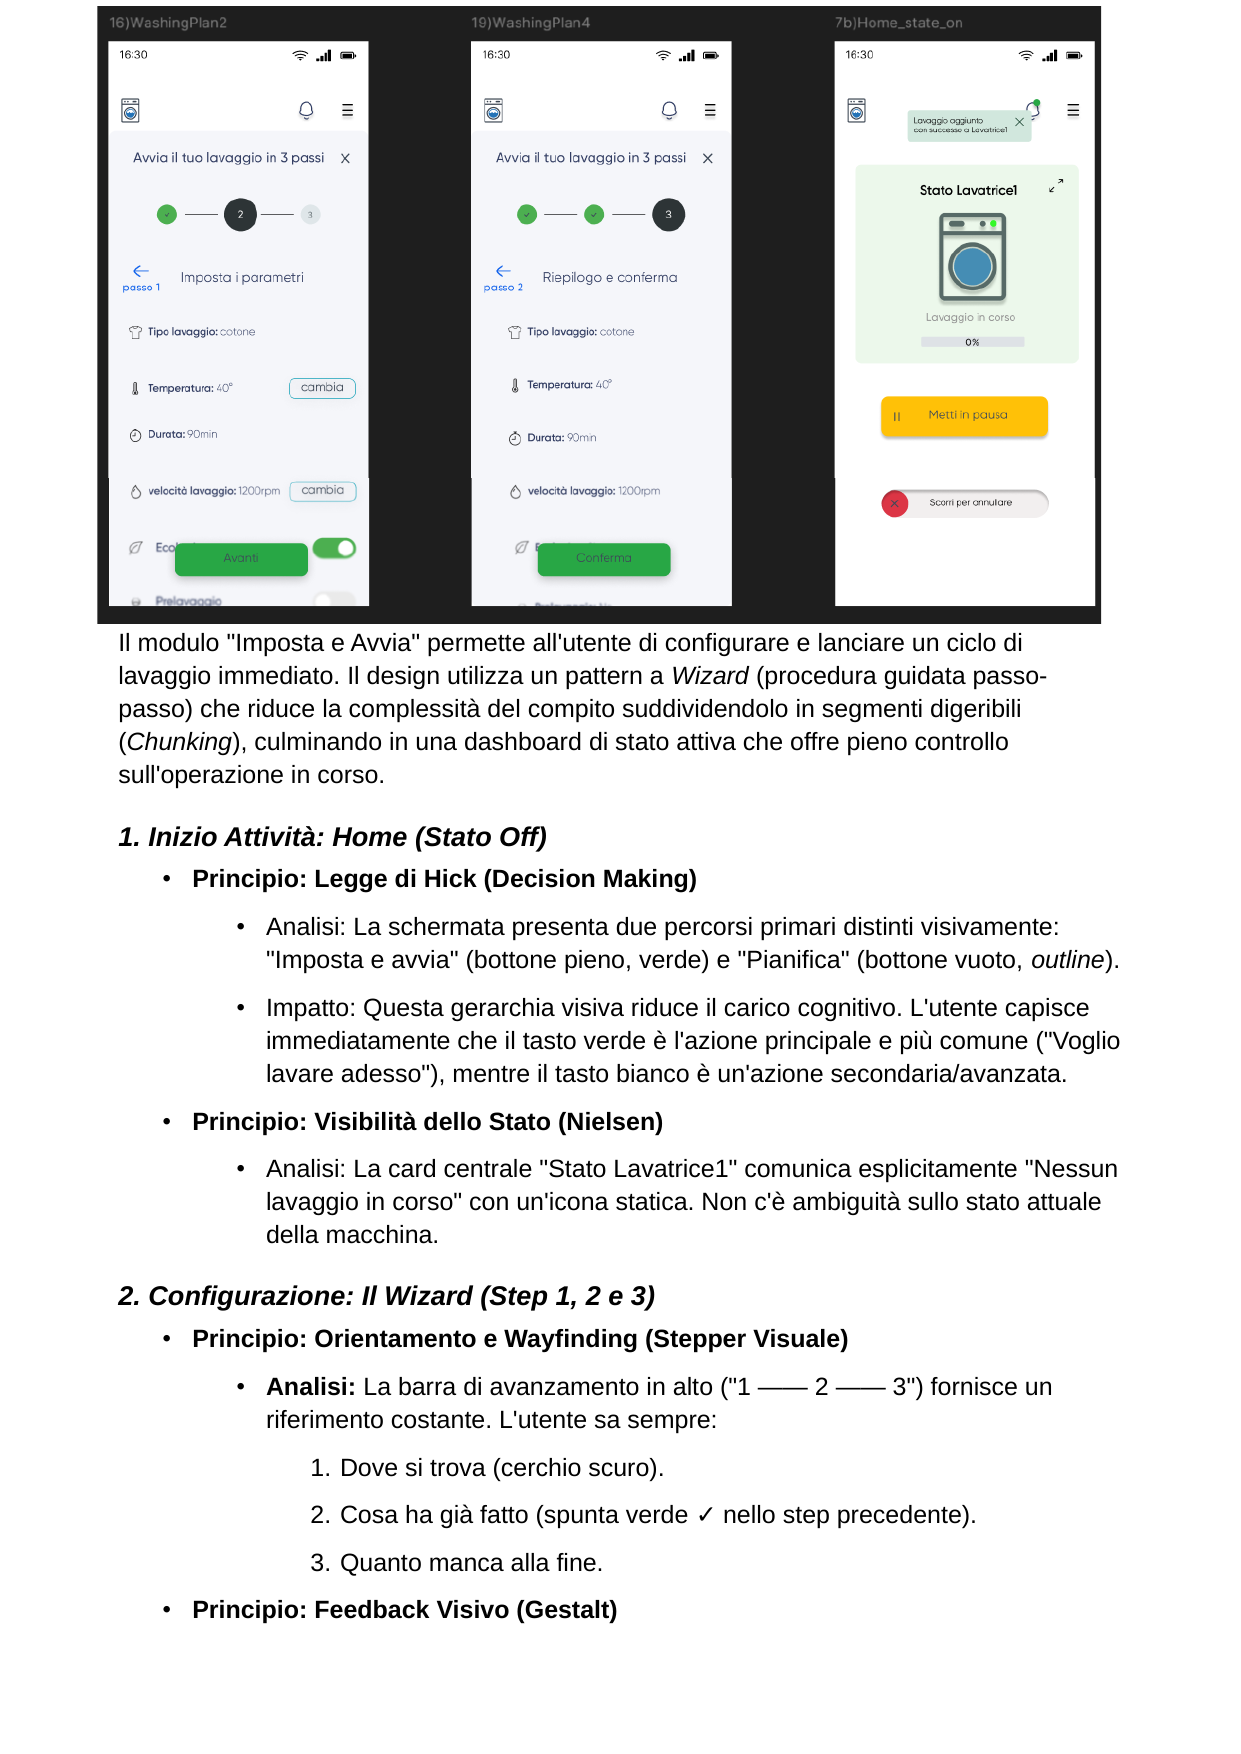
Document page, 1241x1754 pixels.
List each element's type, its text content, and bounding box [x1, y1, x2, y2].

list Quanto manca alla fine. [310, 1548, 1122, 1577]
list Principio: Legge di Hick (Decision Making) [162, 864, 1122, 893]
list Cosa ha già fatto (spunta verde ✓ nello step precedente). [310, 1500, 1122, 1529]
list Analisi: La barra di avanzamento in alto ("1 —— 2 —— 3") fornisce un riferimento costante. L'utente sa sempre: [236, 1372, 1122, 1434]
subtitle 2. Configurazione: Il Wizard (Step 1, 2 e 3) [118, 1280, 1122, 1312]
list Analisi: La card centrale "Stato Lavatrice1" comunica esplicitamente "Nessun lavaggio in corso" con un'icona statica. Non c'è ambiguità sullo stato attuale della macchina. [236, 1154, 1122, 1249]
picture [97, 6, 1102, 624]
list Principio: Orientamento e Wayfinding (Stepper Visuale) [162, 1324, 1122, 1353]
list Principio: Visibilità dello Stato (Nielsen) [162, 1106, 1122, 1135]
list Principio: Feedback Visivo (Gestalt) [162, 1595, 1122, 1624]
list Impatto: Questa gerarchia visiva riduce il carico cognitivo. L'utente capisce immediatamente che il tasto verde è l'azione principale e più comune ("Voglio lavare adesso"), mentre il tasto bianco è un'azione secondaria/avanzata. [236, 993, 1122, 1088]
list Dove si trova (cerchio scuro). [310, 1453, 1122, 1481]
text Il modulo "Imposta e Avvia" permette all'utente di configurare e lanciare un ciclo di lavaggio immediato. Il design utilizza un pattern a Wizard (procedura guidata passo-passo) che riduce la complessità del compito suddividendolo in segmenti digeribili (Chunking), culminando in una dashboard di stato attiva che offre pieno controllo sull'operazione in corso. [118, 118, 1122, 789]
subtitle 1. Inizio Attività: Home (Stato Off) [118, 821, 1122, 852]
list Analisi: La schermata presenta due percorsi primari distinti visivamente: "Imposta e avvia" (bottone pieno, verde) e "Pianifica" (bottone vuoto, outline). [236, 912, 1122, 974]
